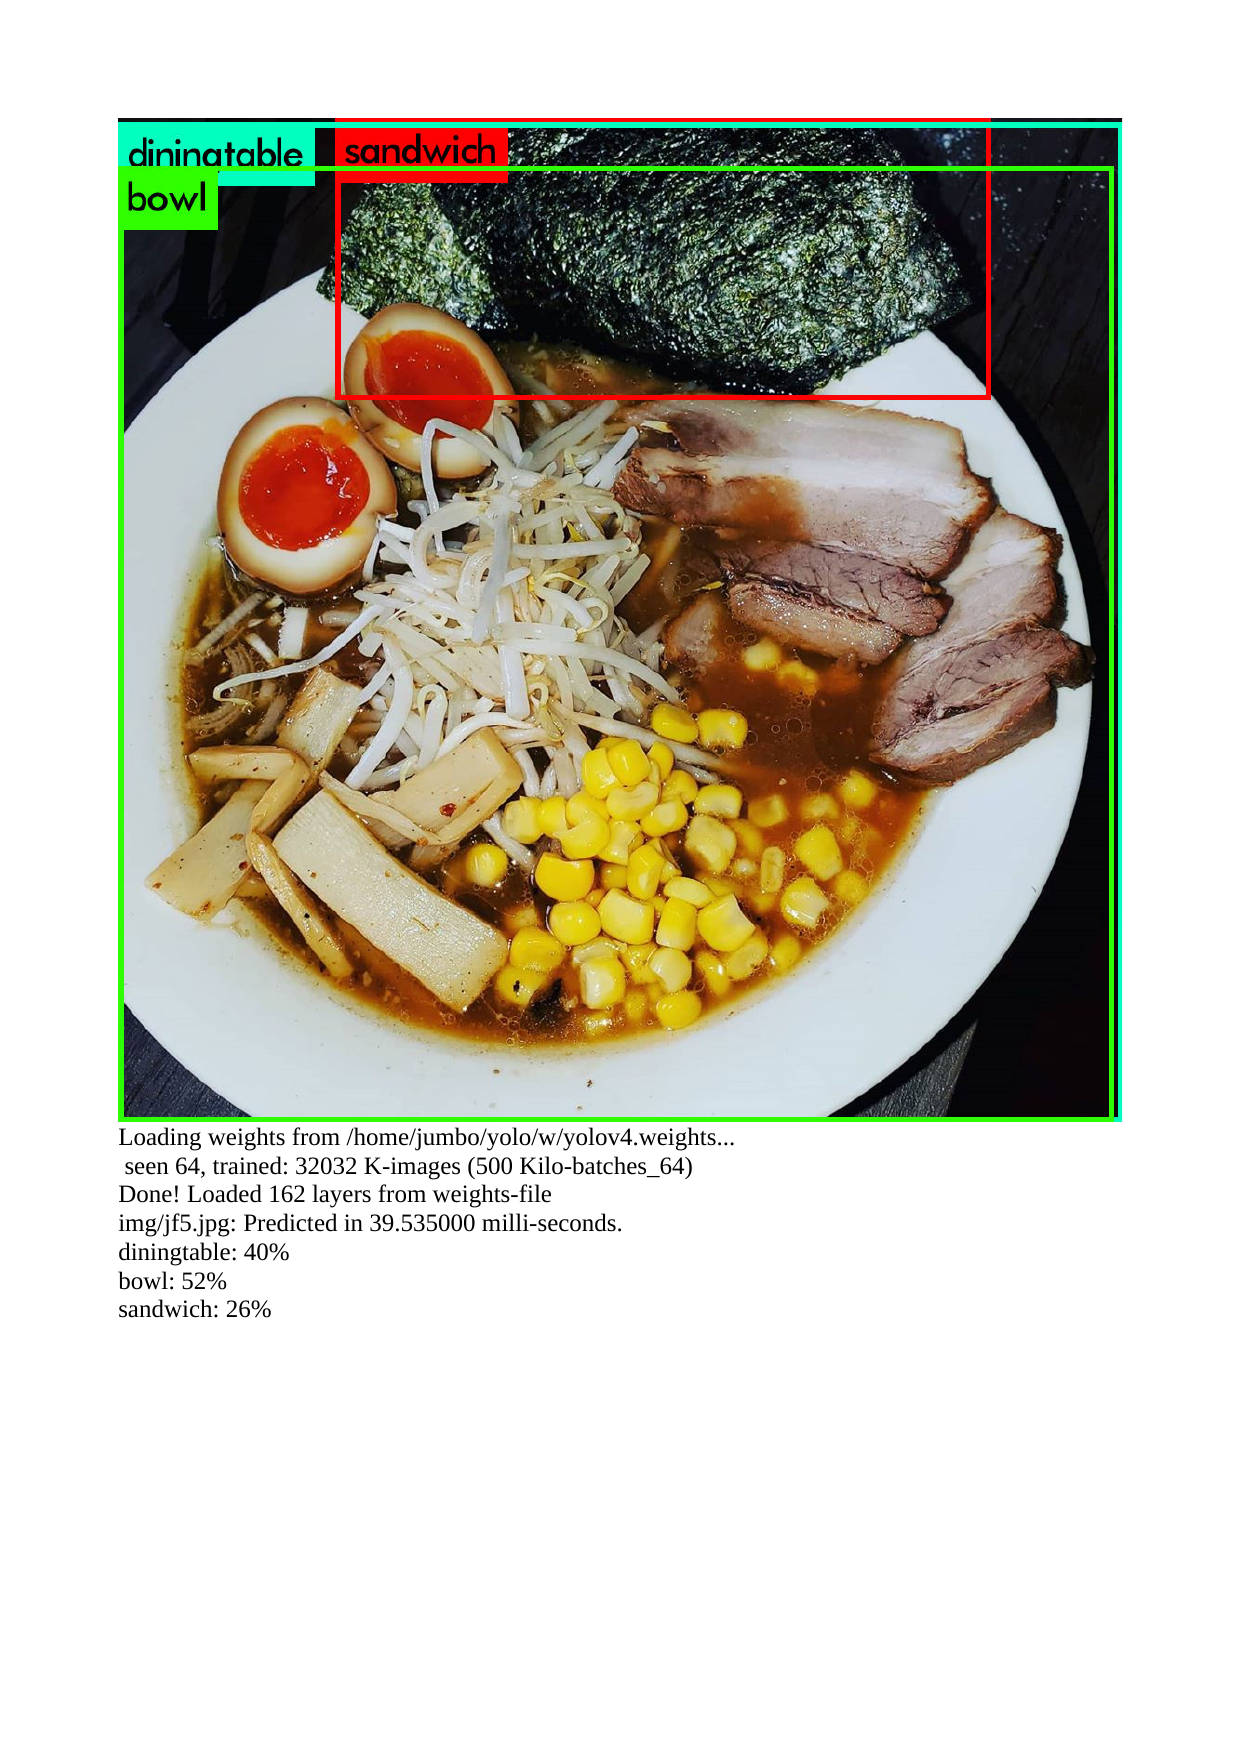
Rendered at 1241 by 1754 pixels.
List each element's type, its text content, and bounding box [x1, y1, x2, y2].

text Done! Loaded 162 layers from weights-file [118, 1179, 1122, 1208]
text seen 64, trained: 32032 K-images (500 Kilo-batches_64) [118, 1151, 1122, 1179]
picture [118, 118, 1123, 1122]
text img/jf5.jpg: Predicted in 39.535000 milli-seconds. [118, 1208, 1122, 1237]
text diningtable: 40% [118, 1237, 1122, 1266]
text Loading weights from /home/jumbo/yolo/w/yolov4.weights... [118, 1122, 1122, 1151]
text sandwich: 26% [118, 1294, 1122, 1323]
text bowl: 52% [118, 1266, 1122, 1294]
